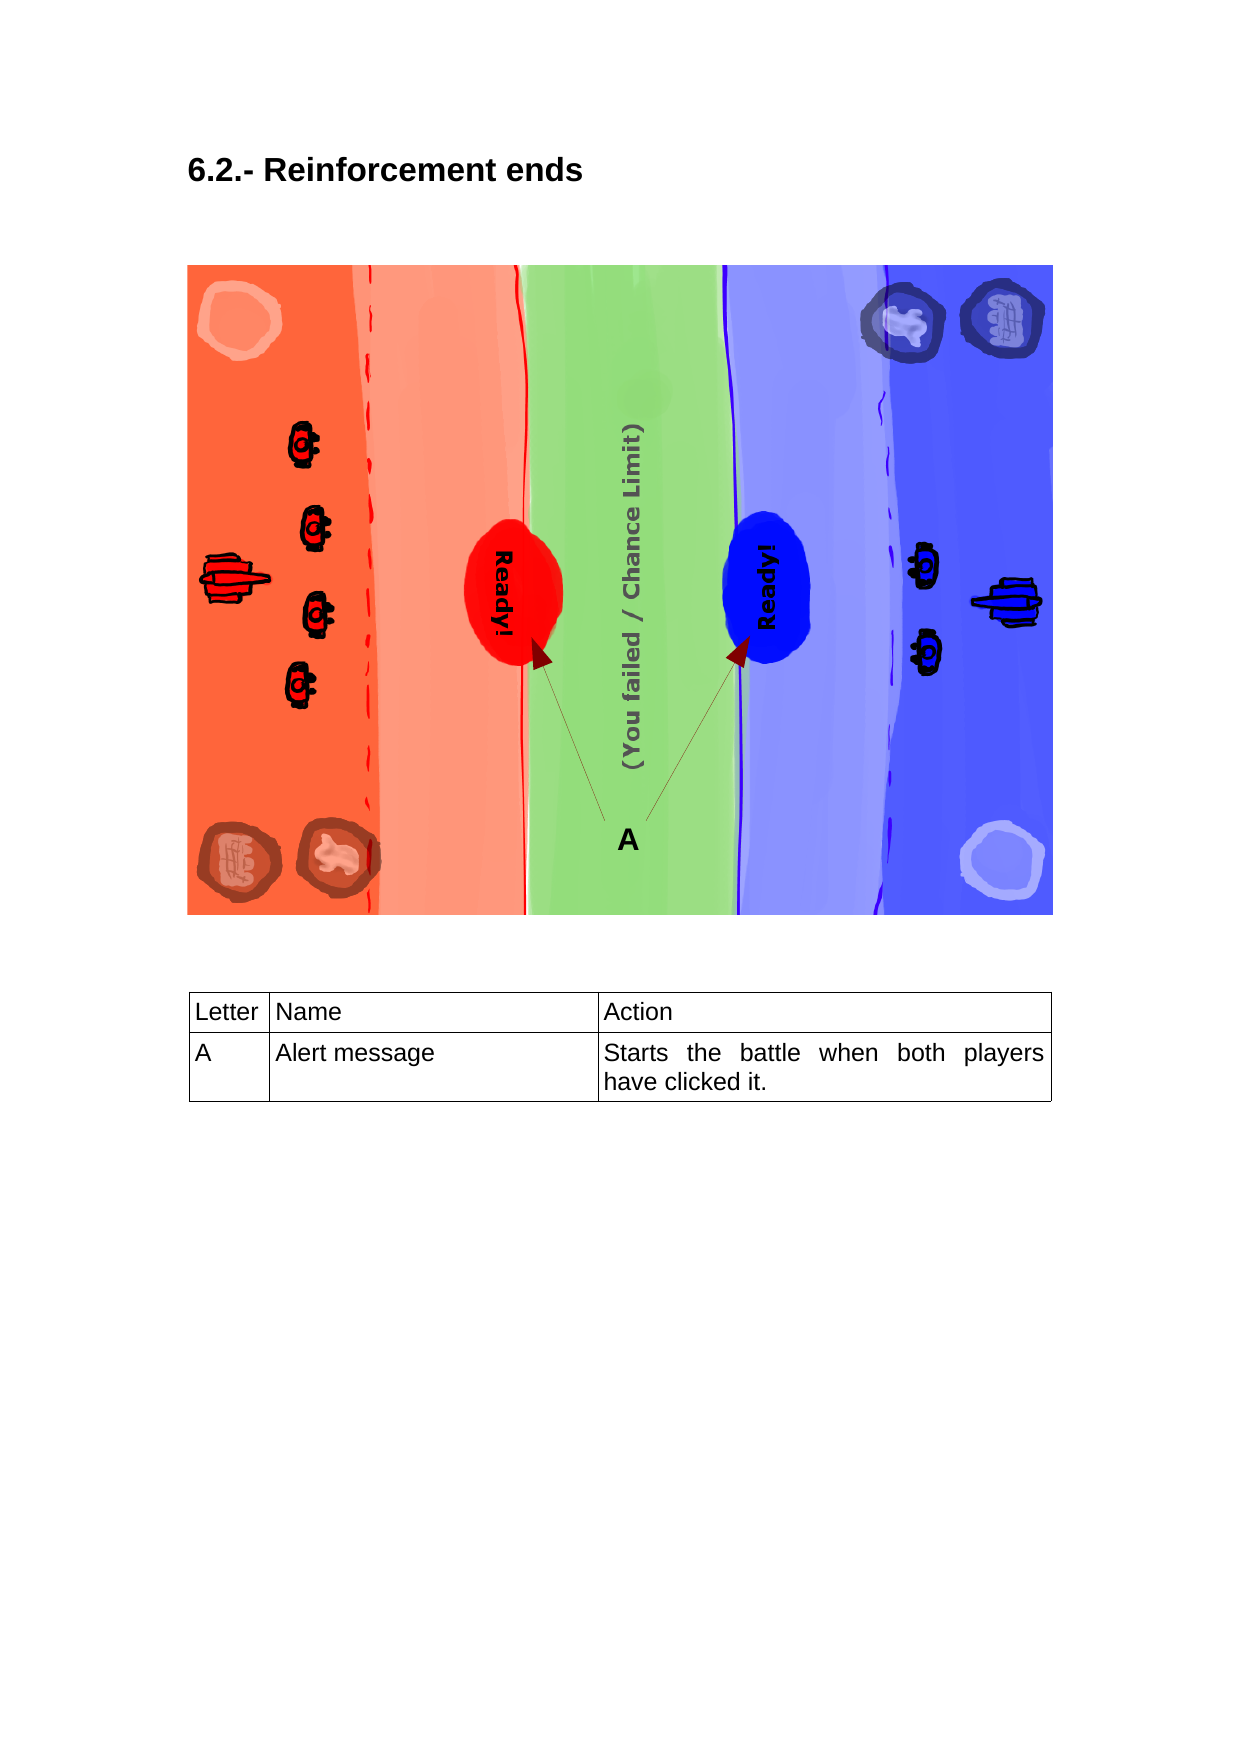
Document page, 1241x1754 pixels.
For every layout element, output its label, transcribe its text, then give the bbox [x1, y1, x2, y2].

table_cell Starts the battle when both players have clicked it. [599, 1033, 1051, 1101]
table_header Letter [190, 993, 269, 1032]
table_header Name [270, 993, 598, 1032]
table_header Action [599, 993, 1051, 1032]
picture [187, 265, 1053, 915]
table_cell Alert message [270, 1033, 598, 1101]
table_cell A [190, 1033, 269, 1101]
text 6.2.- Reinforcement ends [187, 150, 1053, 188]
